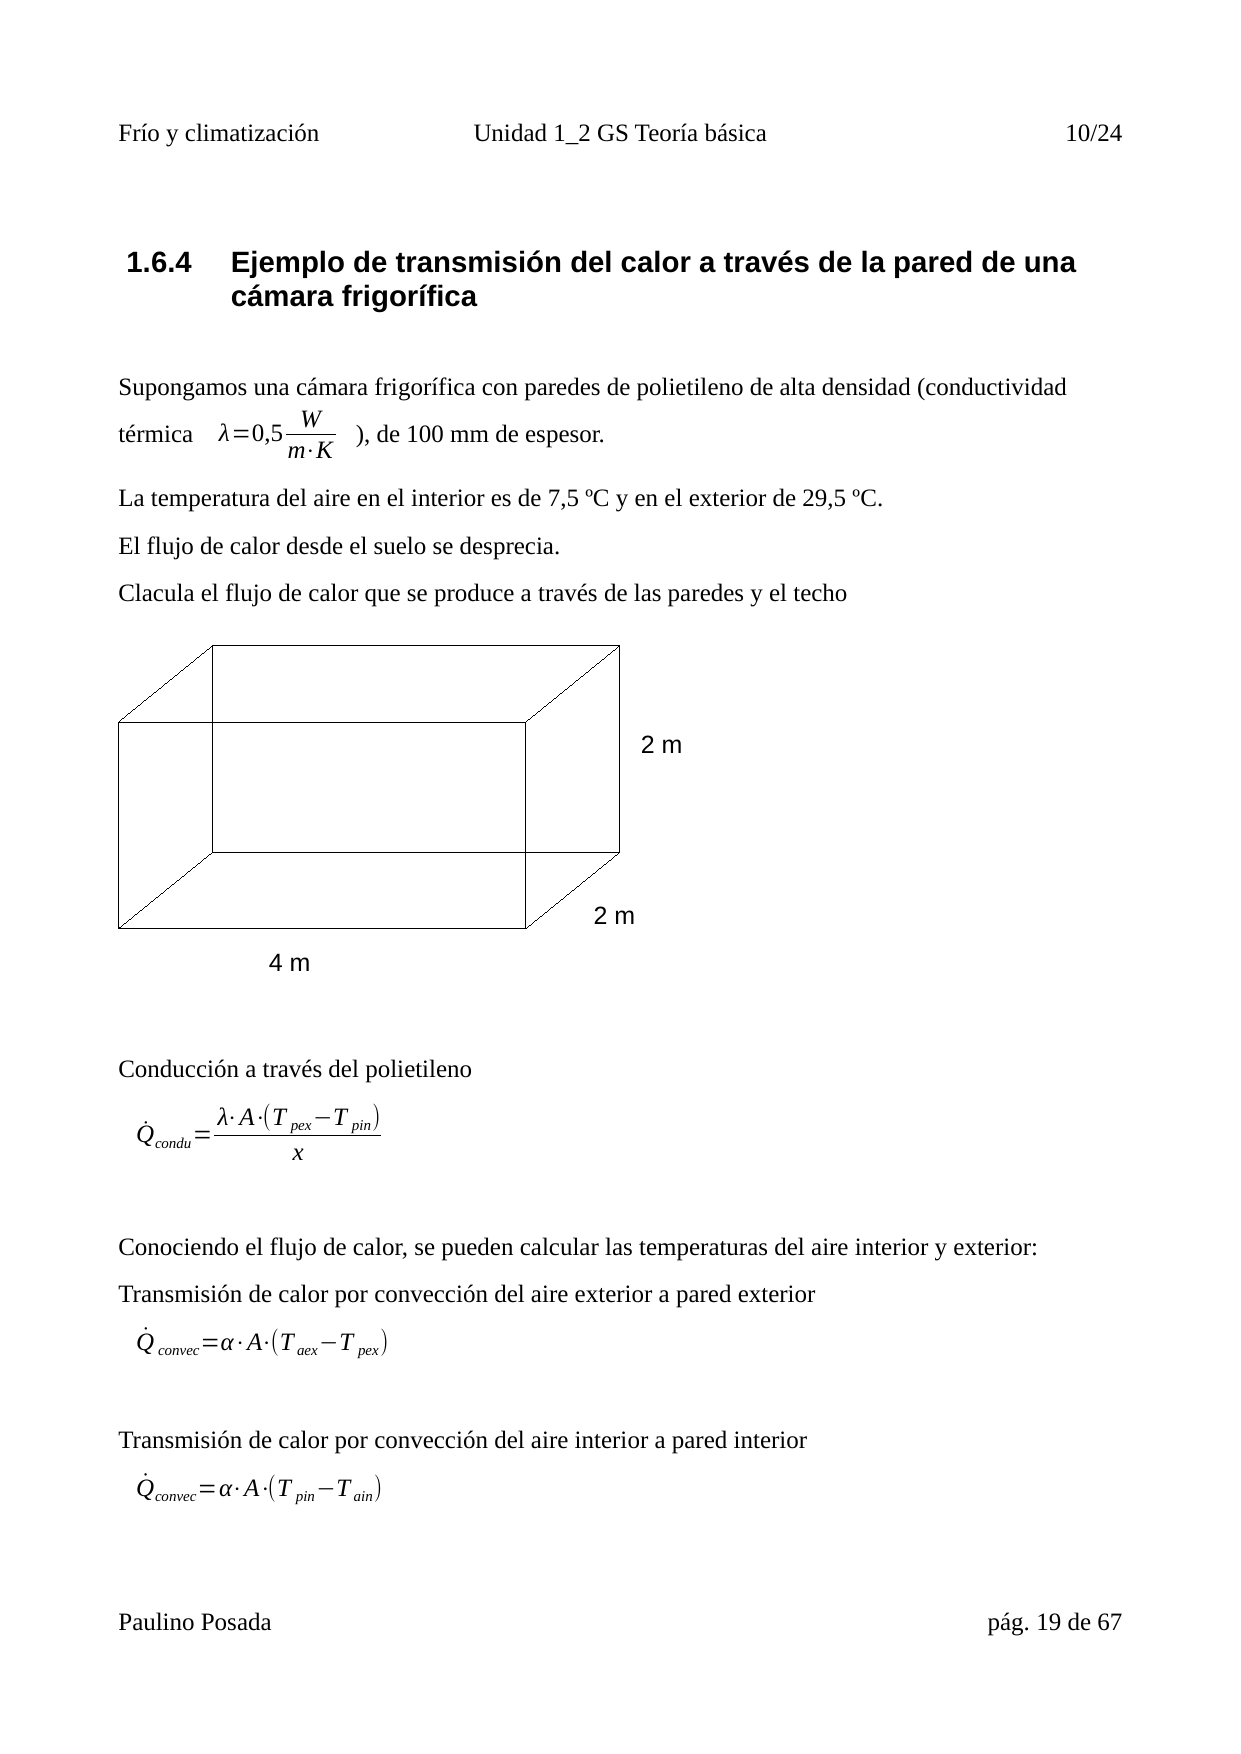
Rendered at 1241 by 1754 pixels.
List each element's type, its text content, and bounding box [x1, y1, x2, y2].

text El flujo de calor desde el suelo se desprecia. [118, 531, 1122, 559]
text Clacula el flujo de calor que se produce a través de las paredes y el techo [118, 578, 1122, 607]
text Transmisión de calor por convección del aire interior a pared interior [118, 1425, 1122, 1454]
text La temperatura del aire en el interior es de 7,5 ºC y en el exterior de 29,5 ºC. [118, 483, 1122, 512]
text Transmisión de calor por convección del aire exterior a pared exterior [118, 1279, 1122, 1308]
subtitle Ejemplo de transmisión del calor a través de la pared de una cámara frigorífica [118, 245, 1122, 312]
text Conducción a través del polietileno [118, 1054, 1122, 1083]
text Conociendo el flujo de calor, se pueden calcular las temperaturas del aire interior y exterior: [118, 1232, 1122, 1261]
text Supongamos una cámara frigorífica con paredes de polietileno de alta densidad (conductividad térmica ), de 100 mm de espesor. [118, 372, 1122, 464]
